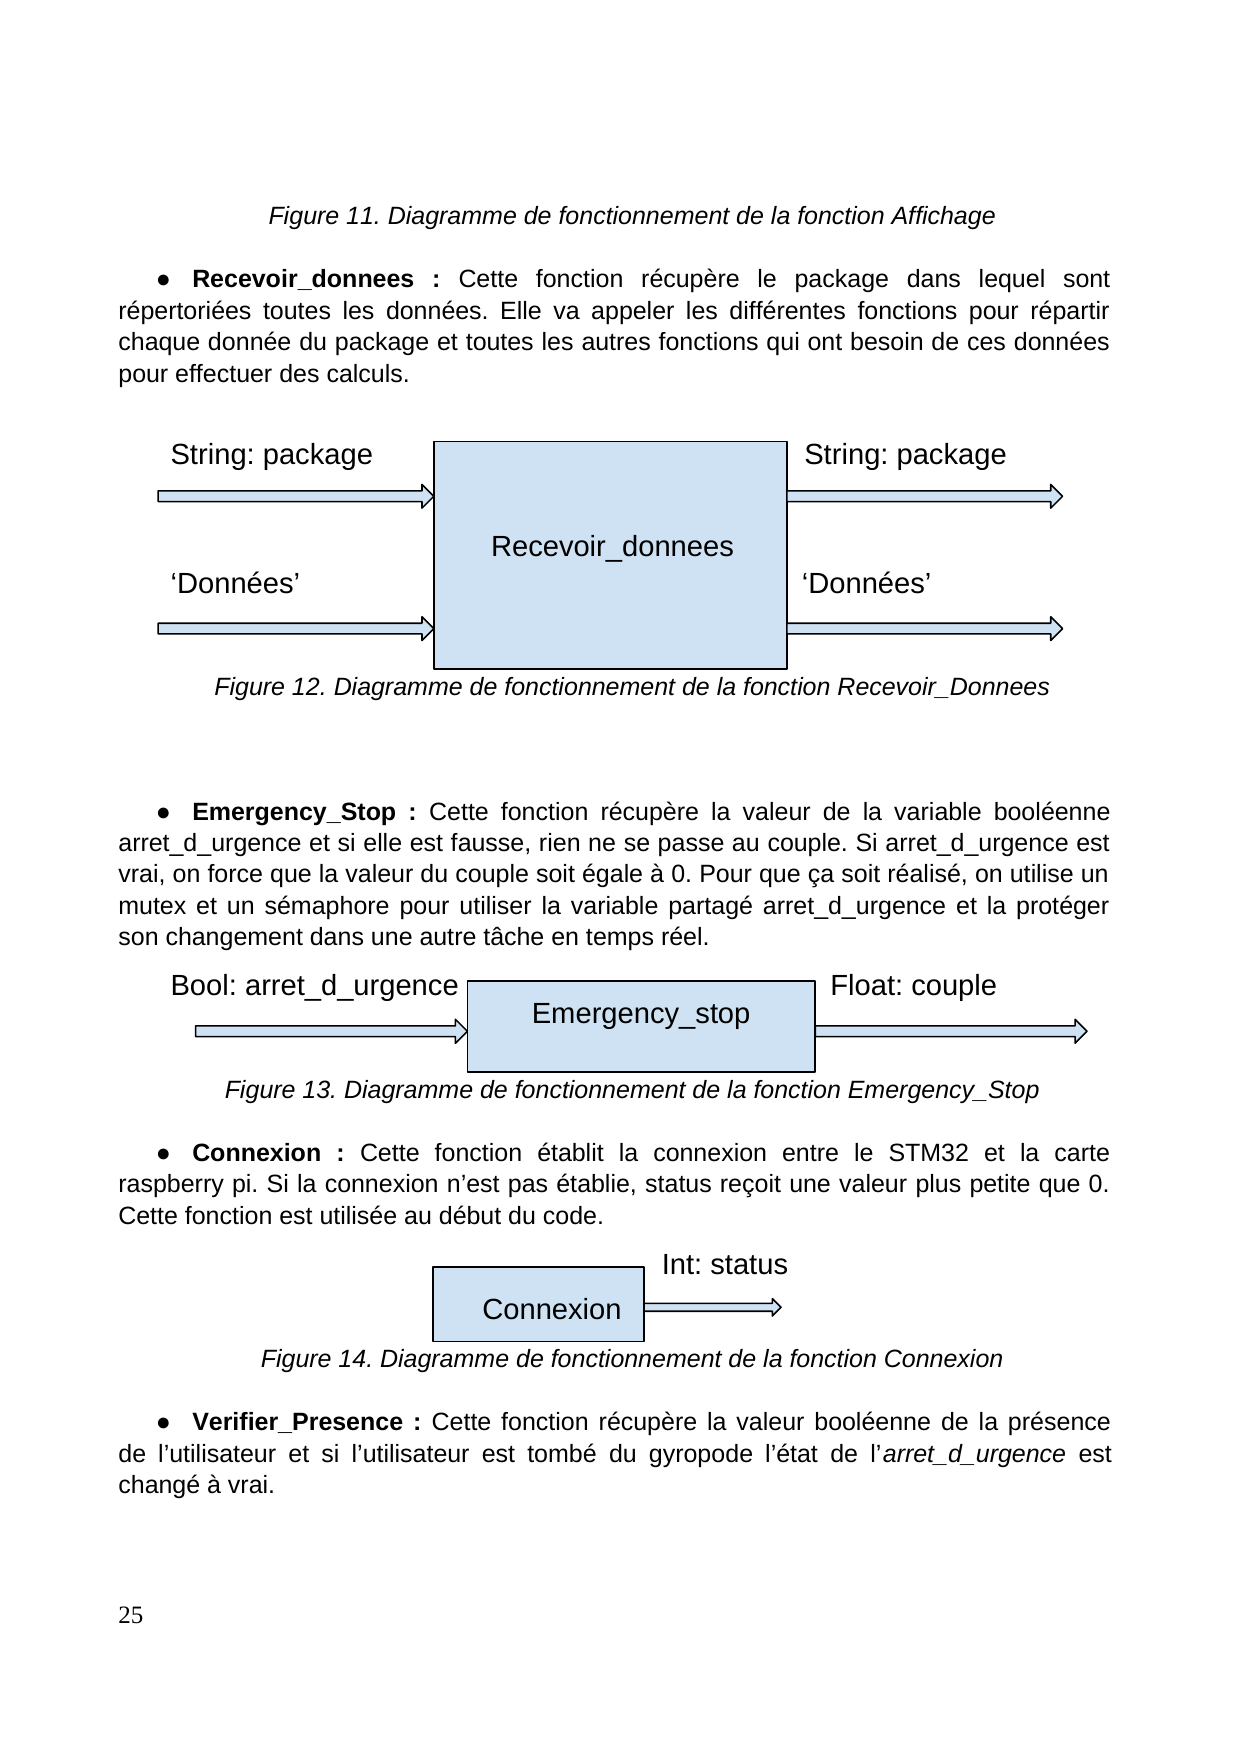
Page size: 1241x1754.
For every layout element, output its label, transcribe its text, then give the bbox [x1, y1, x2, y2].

text Figure 12. Diagramme de fonctionnement de la fonction Recevoir_Donnees [118, 672, 1112, 701]
list Connexion : Cette fonction établit la connexion entre le STM32 et la carte raspberry pi. Si la connexion n’est pas établie, status reçoit une valeur plus petite que 0. Cette fonction est utilisée au début du code. [118, 1138, 1112, 1229]
list Verifier_Presence : Cette fonction récupère la valeur booléenne de la présence de l’utilisateur et si l’utilisateur est tombé du gyropode l’état de l’arret_d_urgence est changé à vrai. [118, 1407, 1112, 1499]
list Emergency_Stop : Cette fonction récupère la valeur de la variable booléenne arret_d_urgence et si elle est fausse, rien ne se passe au couple. Si arret_d_urgence est vrai, on force que la valeur du couple soit égale à 0. Pour que ça soit réalisé, on utilise un mutex et un sémaphore pour utiliser la variable partagé arret_d_urgence et la protéger son changement dans une autre tâche en temps réel. [118, 797, 1112, 951]
text Figure 13. Diagramme de fonctionnement de la fonction Emergency_Stop [118, 1075, 1112, 1103]
text Figure 14. Diagramme de fonctionnement de la fonction Connexion [118, 1344, 1112, 1373]
text Figure 11. Diagramme de fonctionnement de la fonction Affichage [118, 201, 1112, 230]
list Recevoir_donnees : Cette fonction récupère le package dans lequel sont répertoriées toutes les données. Elle va appeler les différentes fonctions pour répartir chaque donnée du package et toutes les autres fonctions qui ont besoin de ces données pour effectuer des calculs. [118, 264, 1112, 388]
